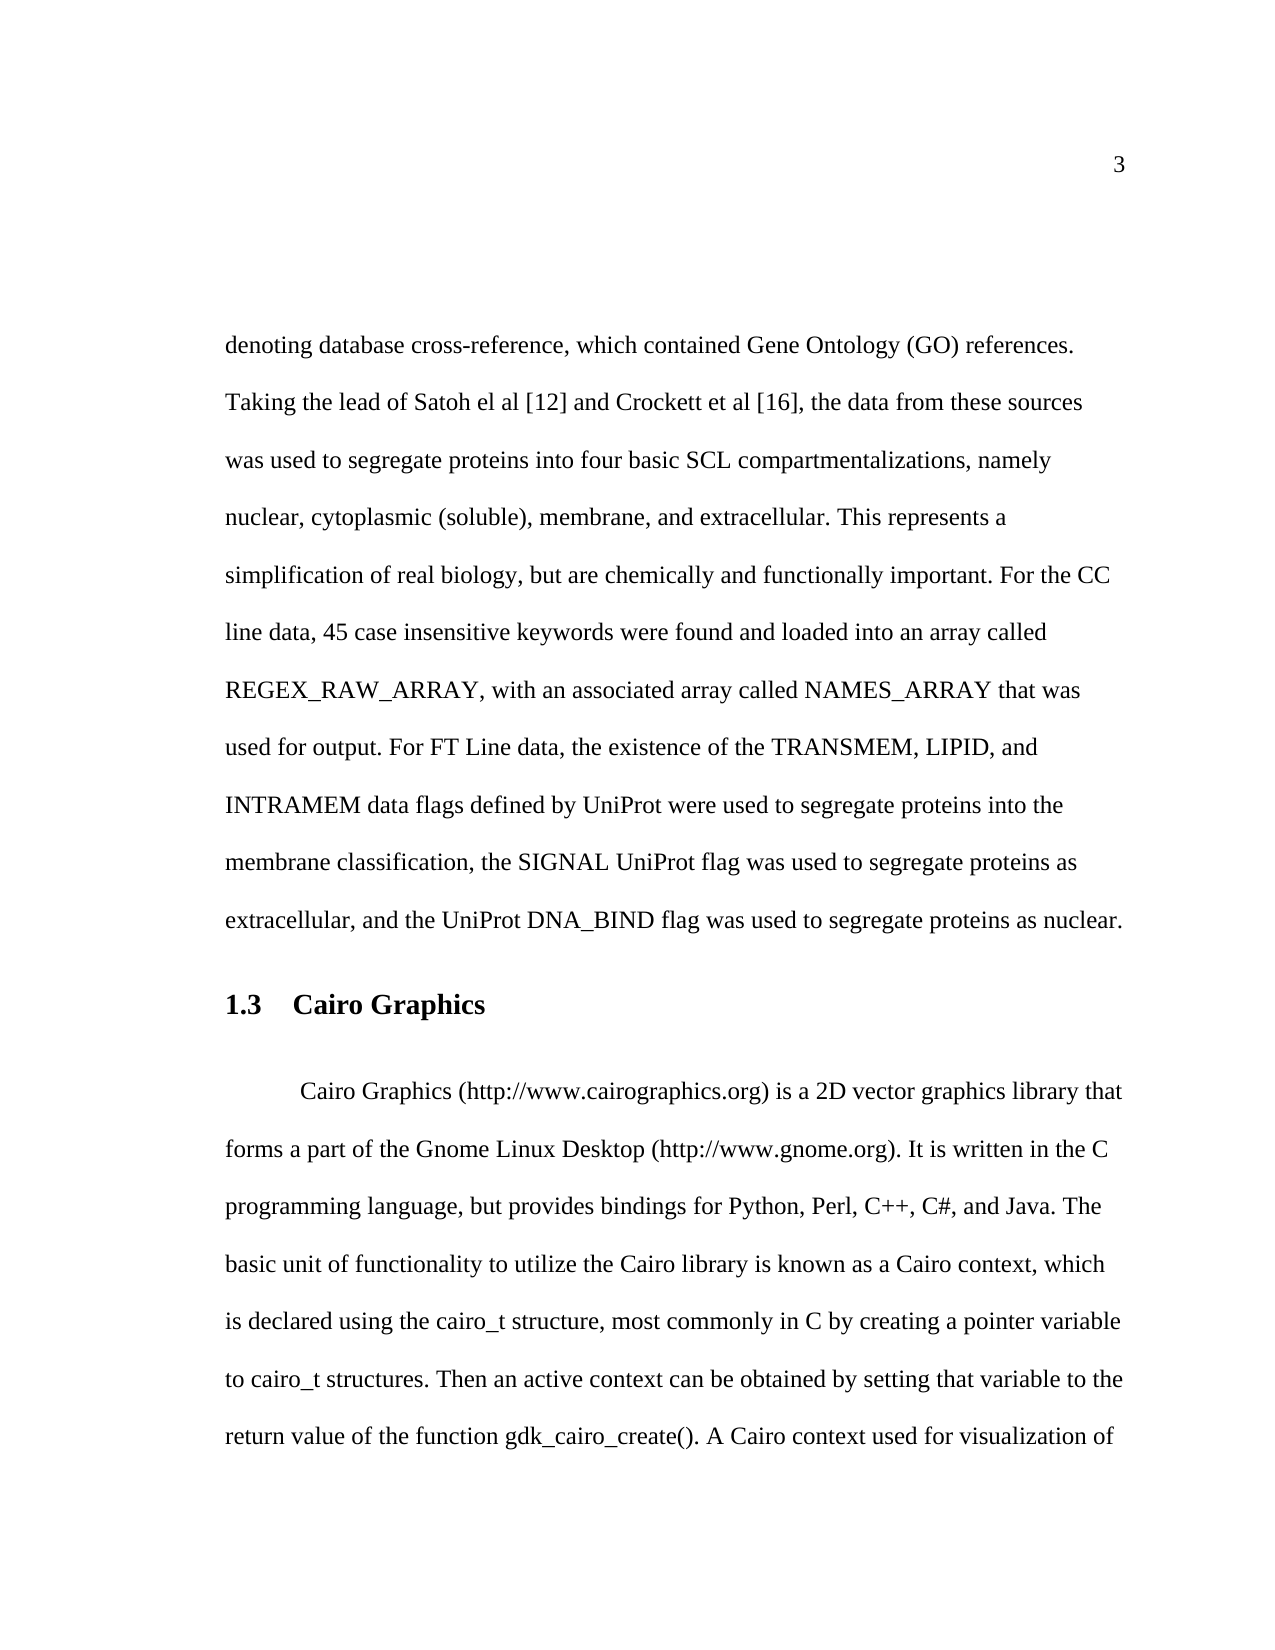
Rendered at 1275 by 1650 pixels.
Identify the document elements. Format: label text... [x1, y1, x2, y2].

text denoting database cross-reference, which contained Gene Ontology (GO) references. Taking the lead of Satoh el al [12] and Crockett et al [16], the data from these sources was used to segregate proteins into four basic SCL compartmentalizations, namely nuclear, cytoplasmic (soluble), membrane, and extracellular. This represents a simplification of real biology, but are chemically and functionally important. For the CC line data, 45 case insensitive keywords were found and loaded into an array called REGEX_RAW_ARRAY, with an associated array called NAMES_ARRAY that was used for output. For FT Line data, the existence of the TRANSMEM, LIPID, and INTRAMEM data flags defined by UniProt were used to segregate proteins into the membrane classification, the SIGNAL UniProt flag was used to segregate proteins as extracellular, and the UniProt DNA_BIND flag was used to segregate proteins as nuclear. [225, 330, 1125, 934]
text Cairo Graphics (http://www.cairographics.org) is a 2D vector graphics library that forms a part of the Gnome Linux Desktop (http://www.gnome.org). It is written in the C programming language, but provides bindings for Python, Perl, C++, C#, and Java. The basic unit of functionality to utilize the Cairo library is known as a Cairo context, which is declared using the cairo_t structure, most commonly in C by creating a pointer variable to cairo_t structures. Then an active context can be obtained by setting that variable to the return value of the function gdk_cairo_create(). A Cairo context used for visualization of [225, 1076, 1125, 1450]
subtitle Cairo Graphics [225, 987, 1125, 1021]
